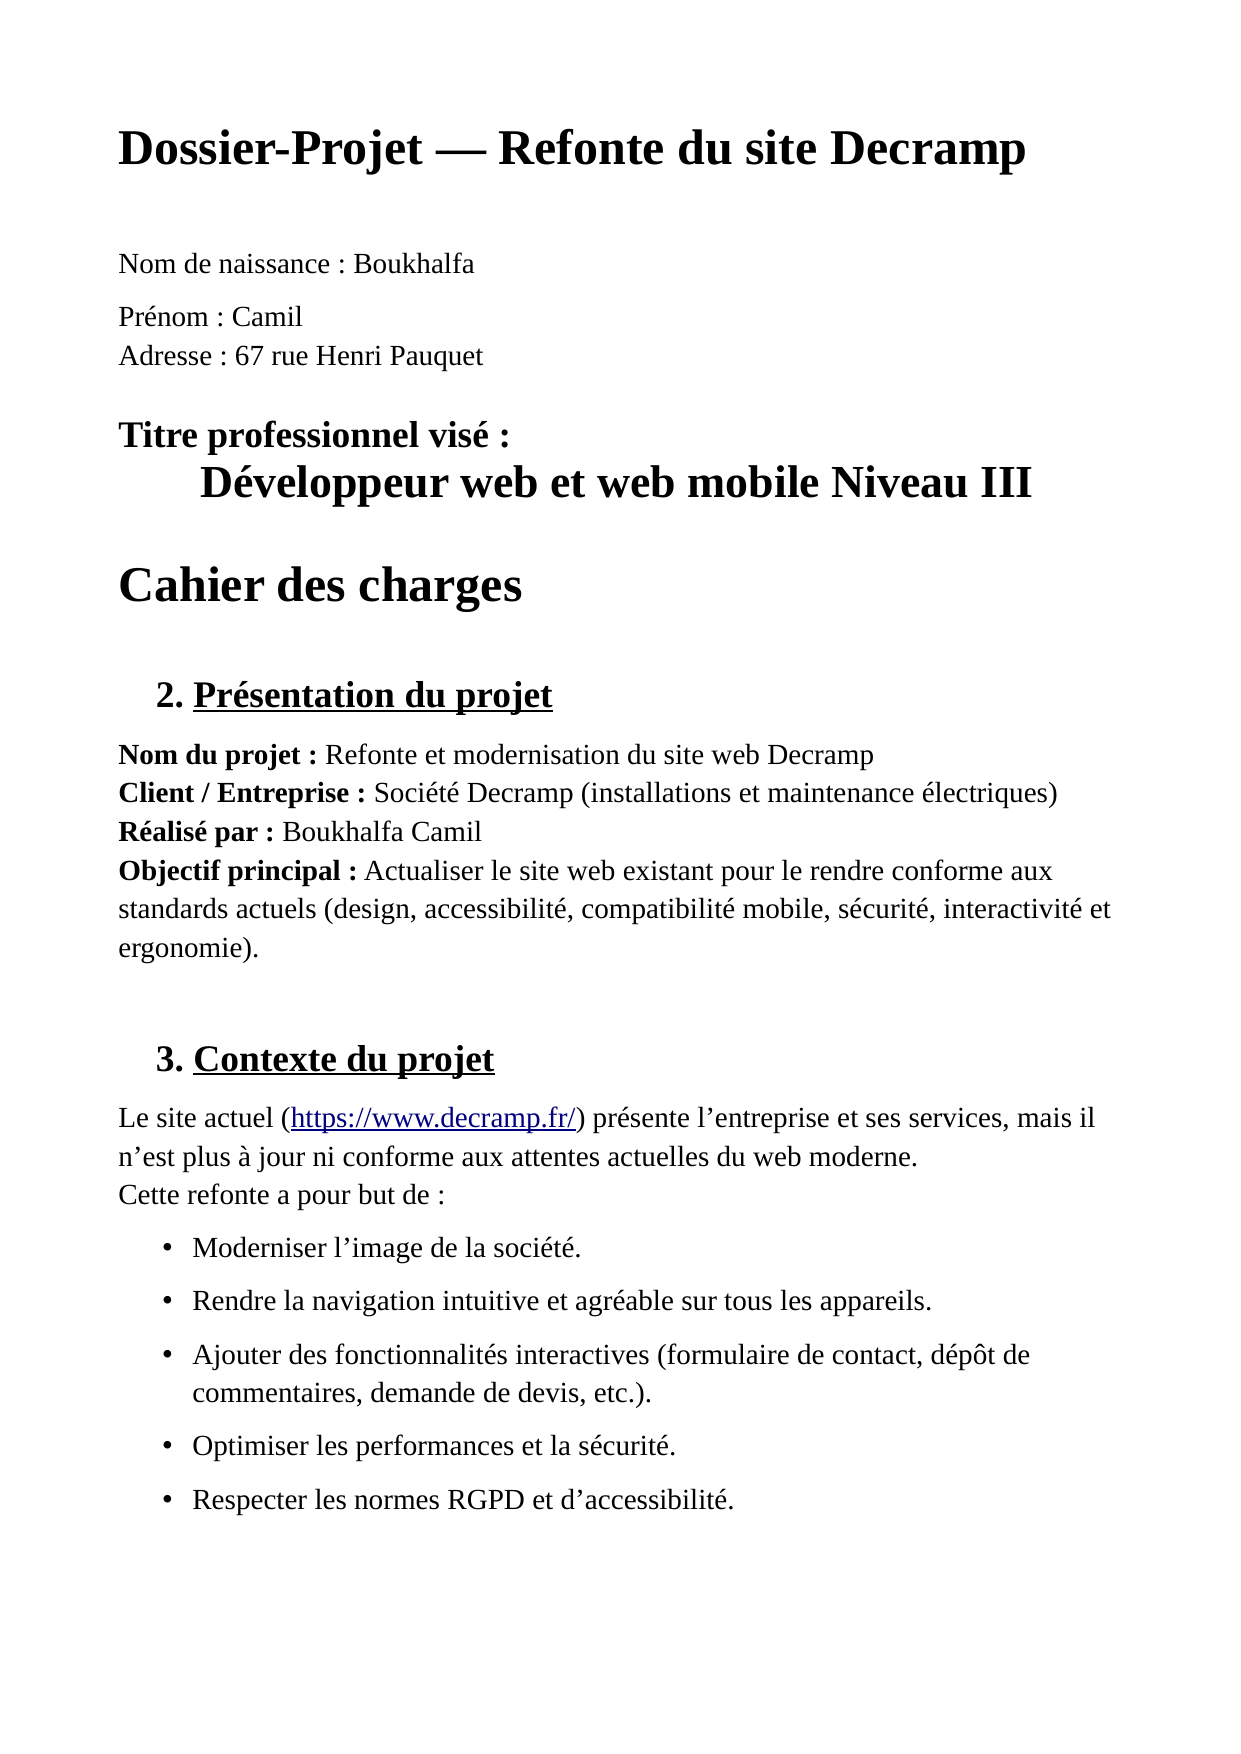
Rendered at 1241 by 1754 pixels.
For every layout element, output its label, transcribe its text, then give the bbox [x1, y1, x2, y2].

list Rendre la navigation intuitive et agréable sur tous les appareils. [162, 1283, 1122, 1317]
text Nom de naissance : Boukhalfa [118, 246, 1122, 280]
subtitle Titre professionnel visé : [118, 412, 1122, 455]
list Moderniser l’image de la société. [162, 1230, 1122, 1264]
list Présentation du projet [156, 673, 1122, 716]
text Prénom : Camil Adresse : 67 rue Henri Pauquet [118, 299, 1122, 372]
list Optimiser les performances et la sécurité. [162, 1428, 1122, 1462]
subtitle Cahier des charges [118, 555, 1122, 613]
text Nom du projet : Refonte et modernisation du site web Decramp Client / Entreprise : Société Decramp (installations et maintenance électriques) Réalisé par : Boukhalfa Camil Objectif principal : Actualiser le site web existant pour le rendre conforme aux standards actuels (design, accessibilité, compatibilité mobile, sécurité, interactivité et ergonomie). [118, 737, 1122, 963]
text Le site actuel (https://www.decramp.fr/) présente l’entreprise et ses services, mais il n’est plus à jour ni conforme aux attentes actuelles du web moderne. Cette refonte a pour but de : [118, 1100, 1122, 1211]
list Ajouter des fonctionnalités interactives (formulaire de contact, dépôt de commentaires, demande de devis, etc.). [162, 1337, 1122, 1409]
list Contexte du projet [156, 1036, 1122, 1079]
text Développeur web et web mobile Niveau III [118, 455, 1122, 508]
subtitle Dossier-Projet — Refonte du site Decramp [118, 118, 1122, 176]
list Respecter les normes RGPD et d’accessibilité. [162, 1482, 1122, 1515]
